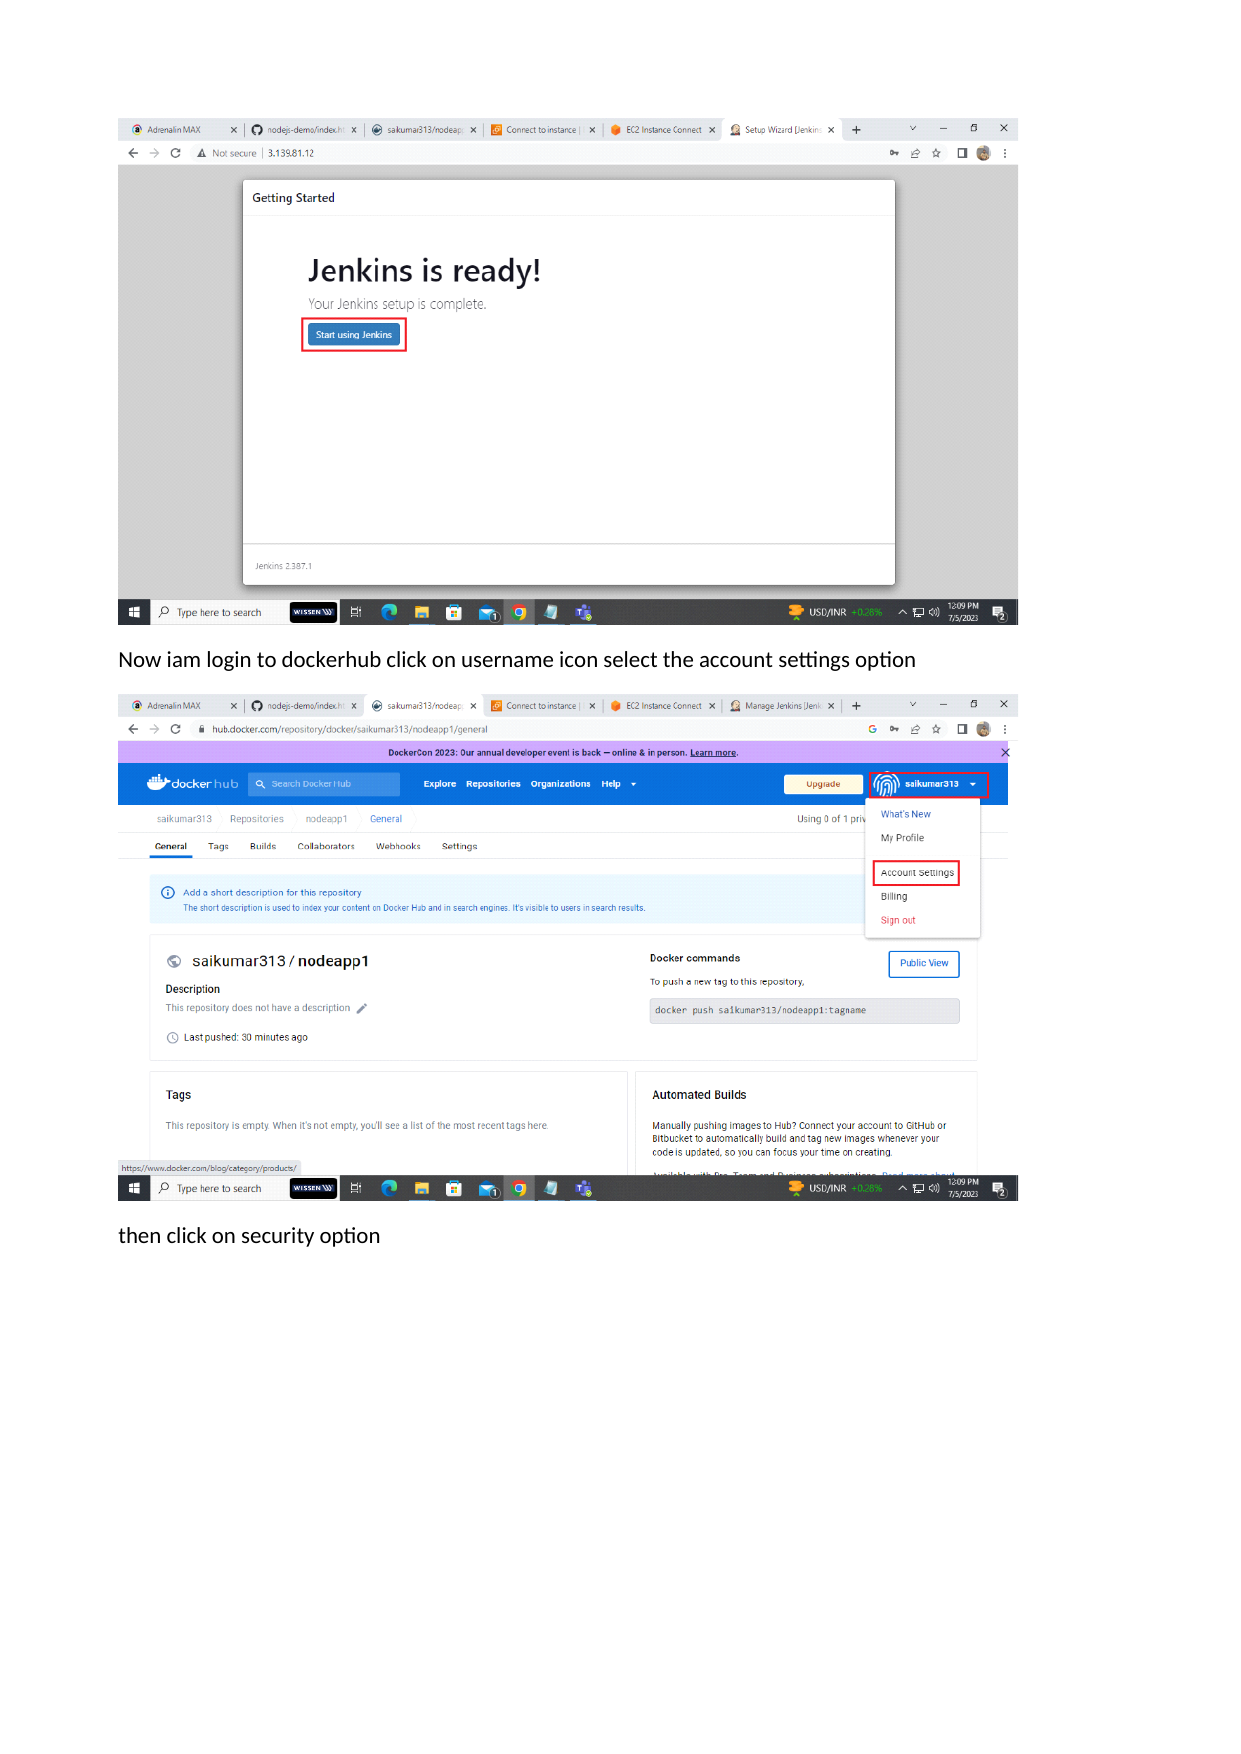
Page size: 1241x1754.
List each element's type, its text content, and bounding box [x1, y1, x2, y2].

text Now iam login to dockerhub click on username icon select the account settings option [118, 645, 1122, 673]
text then click on security option [118, 1221, 1122, 1249]
